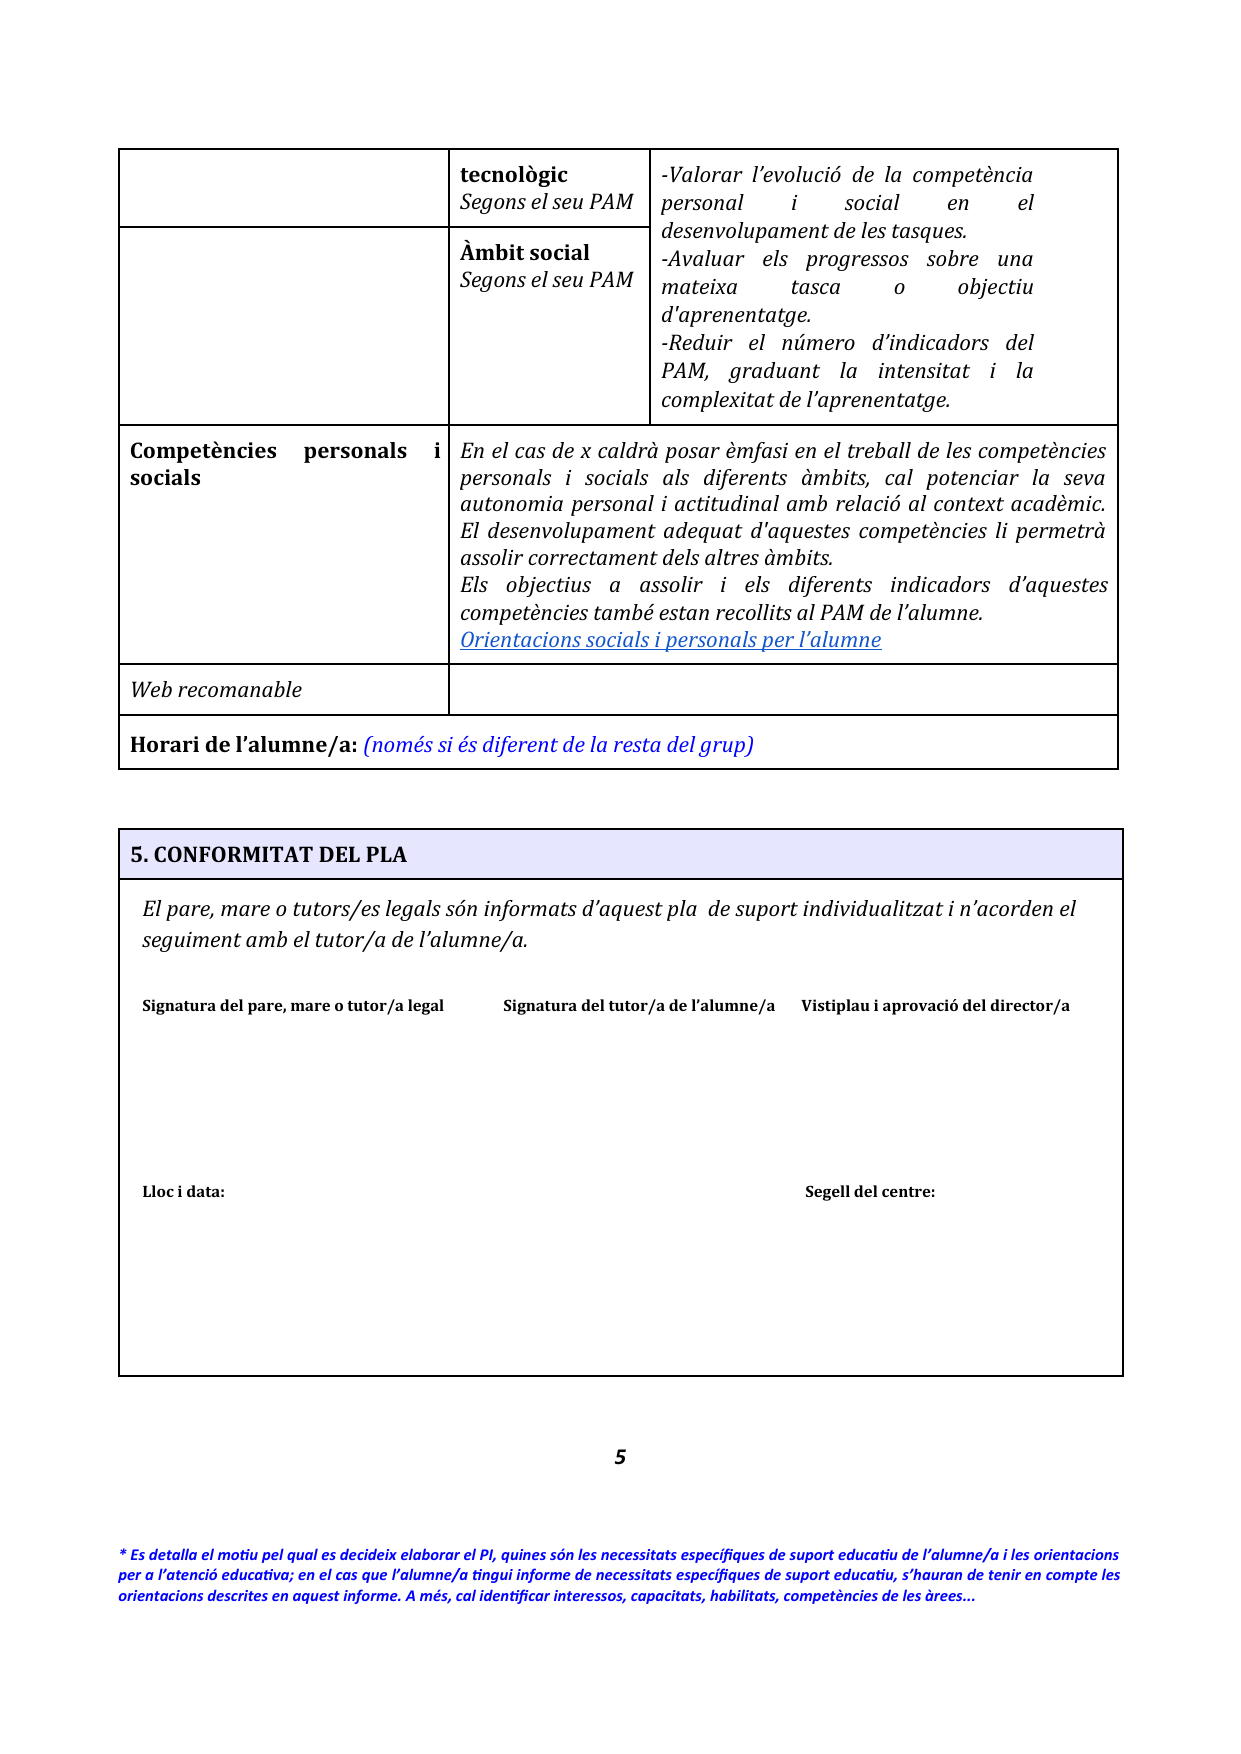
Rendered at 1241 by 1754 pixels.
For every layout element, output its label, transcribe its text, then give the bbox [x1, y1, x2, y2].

table_cell [450, 665, 1117, 714]
table_cell En el cas de x caldrà posar èmfasi en el treball de les competències personals i socials als diferents àmbits, cal potenciar la seva autonomia personal i actitudinal amb relació al context acadèmic. El desenvolupament adequat d'aquestes competències li permetrà assolir correctament dels altres àmbits. Els objectius a assolir i els diferents indicadors d’aquestes competències també estan recollits al PAM de l’alumne. Orientacions socials i personals per l’alumne [450, 426, 1117, 663]
table_cell tecnològic Segons el seu PAM [450, 150, 649, 226]
table_cell Competències personals i socials [120, 426, 448, 663]
table_cell Web recomanable [120, 665, 448, 714]
table_cell [120, 228, 448, 424]
table_cell Horari de l’alumne/a: (només si és diferent de la resta del grup) [120, 716, 1117, 768]
table_cell [120, 150, 448, 226]
table_cell Àmbit social Segons el seu PAM [450, 228, 649, 424]
table_header 5. CONFORMITAT DEL PLA [120, 830, 1122, 878]
table_cell El pare, mare o tutors/es legals són informats d’aquest pla de suport individualitzat i n’acorden el seguiment amb el tutor/a de l’alumne/a. Signatura del pare, mare o tutor/a legal Signatura del tutor/a de l’alumne/a Vistiplau i aprovació del director/a Lloc i data: Segell del centre: [120, 880, 1122, 1375]
